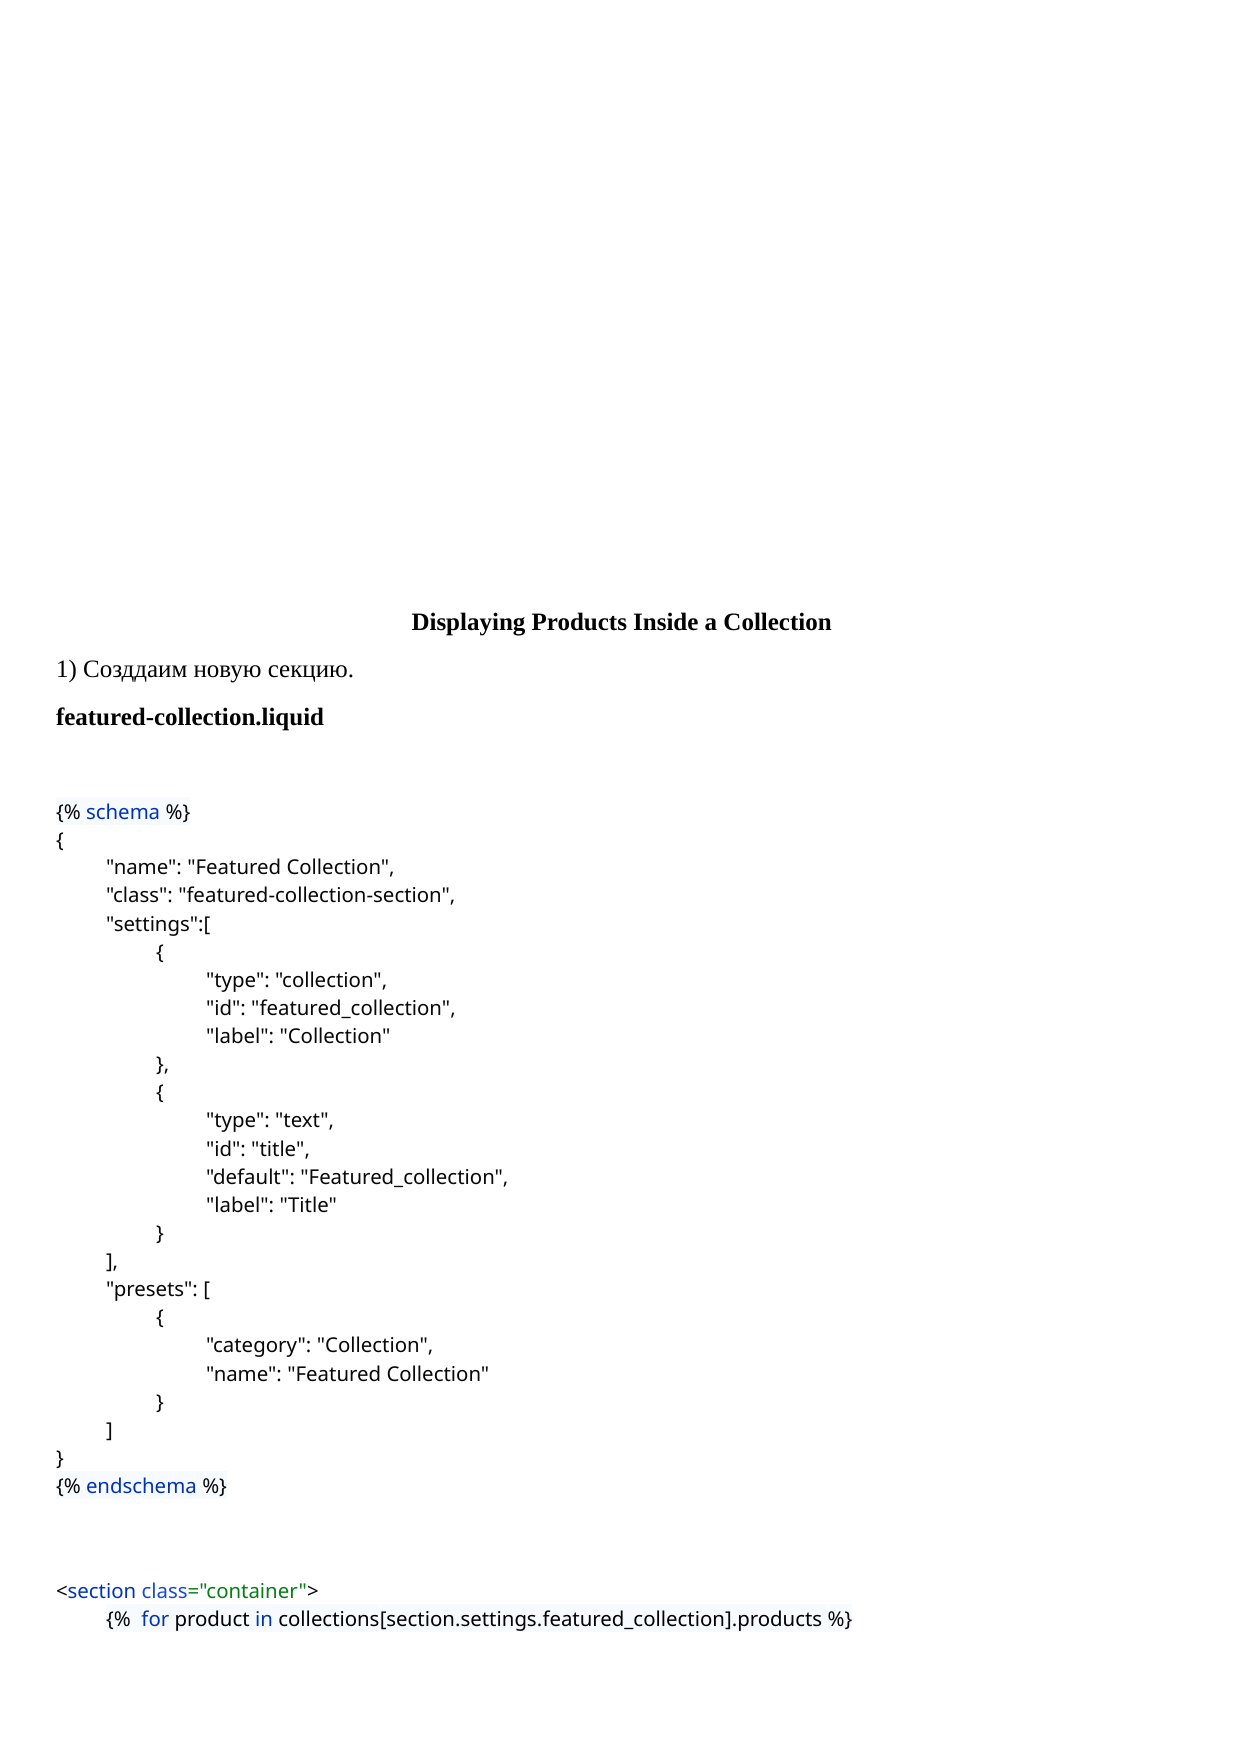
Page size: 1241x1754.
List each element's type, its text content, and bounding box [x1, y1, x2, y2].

text {% for product in collections[section.settings.featured_collection].products %} [56, 1604, 1187, 1632]
text { [56, 937, 1187, 965]
text }, [56, 1050, 1187, 1078]
text <section class="container"> [56, 1576, 1187, 1604]
text "name": "Featured Collection" [56, 1359, 1187, 1387]
text {% schema %} [56, 797, 1187, 825]
text } [56, 1443, 1187, 1471]
text {% endschema %} [56, 1471, 1187, 1499]
text "id": "featured_collection", [56, 993, 1187, 1022]
text "settings":[ [56, 909, 1187, 937]
text "name": "Featured Collection", [56, 853, 1187, 881]
text { [56, 1303, 1187, 1331]
text "class": "featured-collection-section", [56, 881, 1187, 909]
text ] [56, 1415, 1187, 1443]
text featured-collection.liquid [56, 702, 1187, 731]
text } [56, 1387, 1187, 1415]
text "category": "Collection", [56, 1331, 1187, 1359]
text { [56, 825, 1187, 853]
text "label": "Title" [56, 1190, 1187, 1218]
text "id": "title", [56, 1134, 1187, 1162]
text "label": "Collection" [56, 1022, 1187, 1050]
text ], [56, 1247, 1187, 1275]
text "presets": [ [56, 1275, 1187, 1303]
text } [56, 1218, 1187, 1247]
text "type": "text", [56, 1106, 1187, 1134]
text 1) Созддаим новую секцию. [56, 654, 1187, 683]
text "default": "Featured_collection", [56, 1162, 1187, 1190]
text Displaying Products Inside a Collection [56, 607, 1187, 636]
text { [56, 1078, 1187, 1106]
text "type": "collection", [56, 965, 1187, 993]
